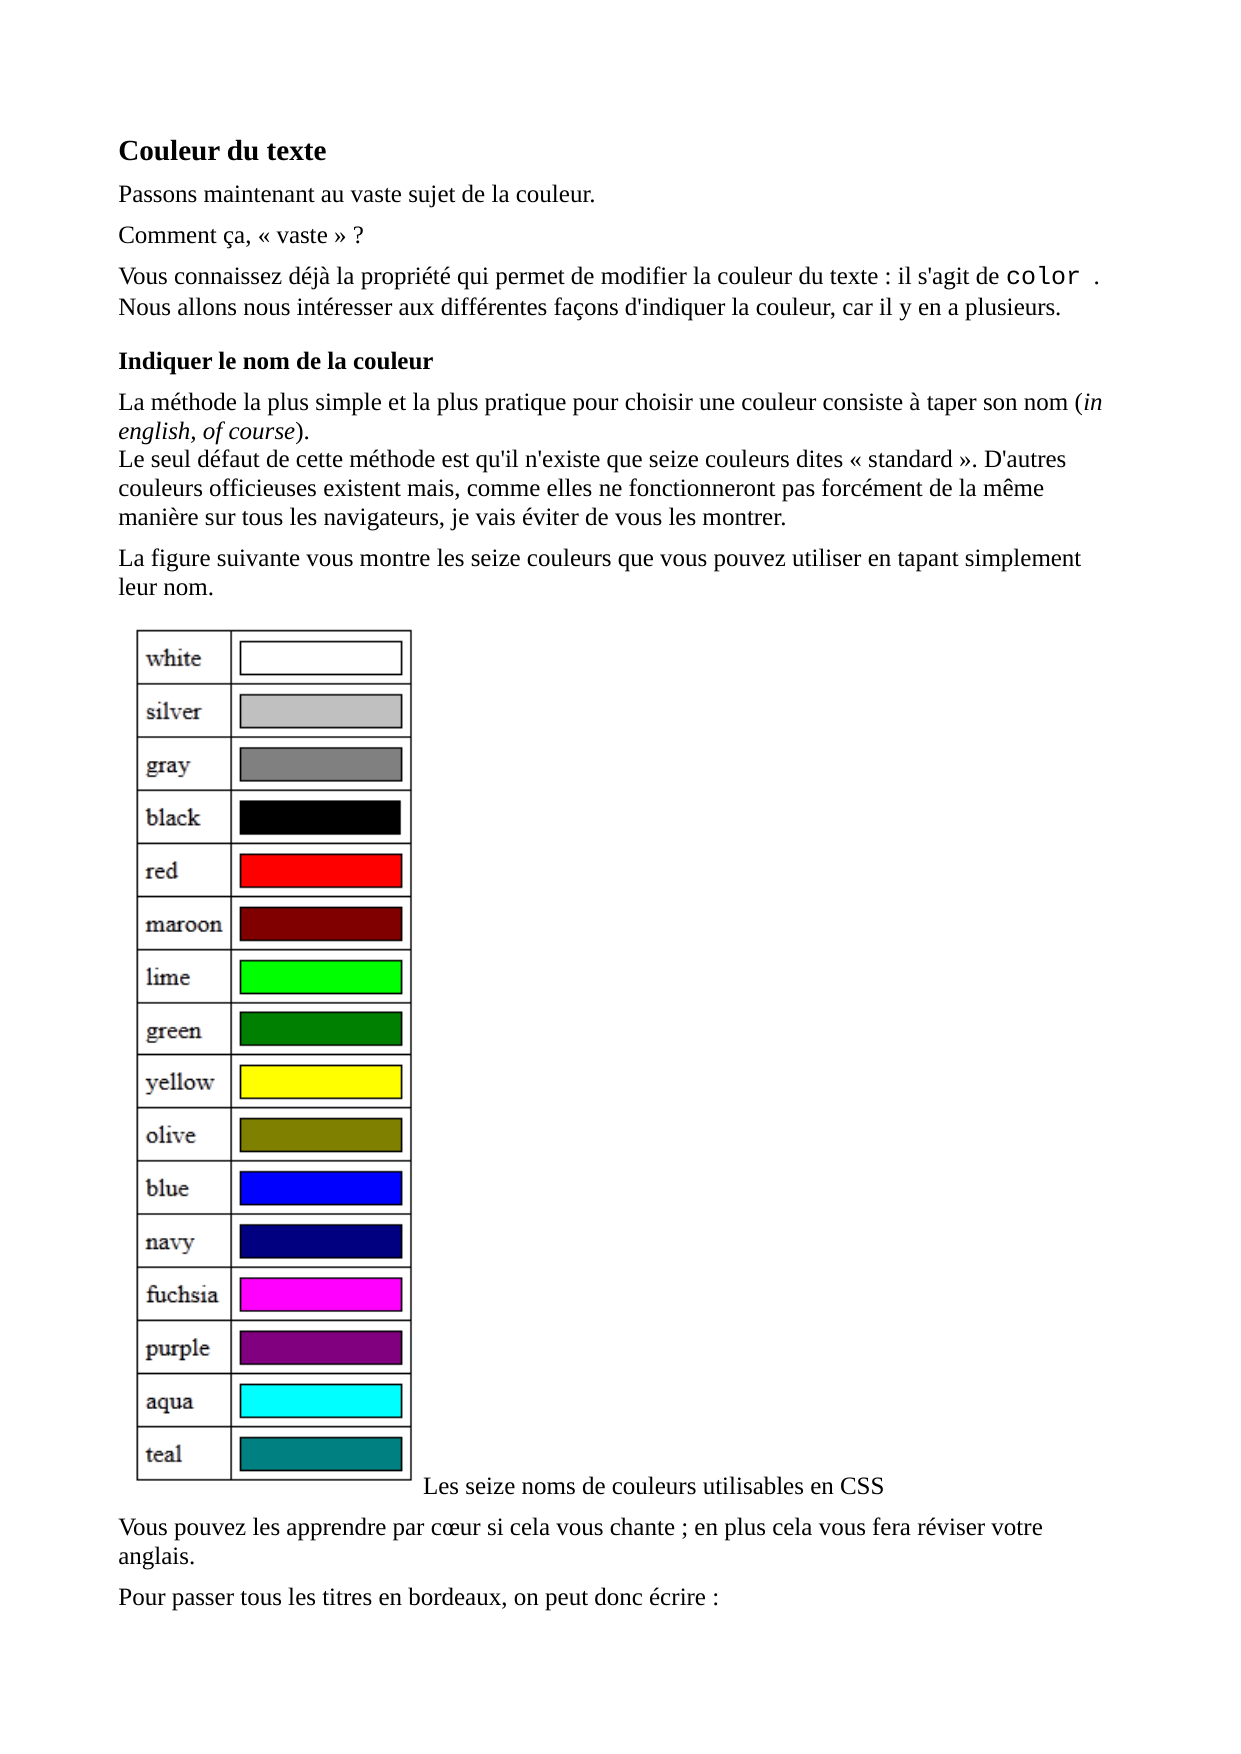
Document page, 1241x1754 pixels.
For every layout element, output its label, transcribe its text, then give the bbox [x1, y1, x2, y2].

text Vous pouvez les apprendre par cœur si cela vous chante ; en plus cela vous fera réviser votre anglais. [118, 1512, 1122, 1570]
text Pour passer tous les titres en bordeaux, on peut donc écrire : [118, 1582, 1122, 1611]
text Vous connaissez déjà la propriété qui permet de modifier la couleur du texte : il s'agit de color . Nous allons nous intéresser aux différentes façons d'indiquer la couleur, car il y en a plusieurs. [118, 261, 1122, 321]
subtitle Couleur du texte [118, 133, 1122, 166]
picture [118, 613, 423, 1495]
text La méthode la plus simple et la plus pratique pour choisir une couleur consiste à taper son nom (in english, of course). Le seul défaut de cette méthode est qu'il n'existe que seize couleurs dites « standard ». D'autres couleurs officieuses existent mais, comme elles ne fonctionneront pas forcément de la même manière sur tous les navigateurs, je vais éviter de vous les montrer. [118, 387, 1122, 531]
subtitle Indiquer le nom de la couleur [118, 346, 1122, 374]
text Comment ça, « vaste » ? [118, 220, 1122, 249]
text La figure suivante vous montre les seize couleurs que vous pouvez utiliser en tapant simplement leur nom. [118, 543, 1122, 601]
text Les seize noms de couleurs utilisables en CSS [118, 613, 1122, 1500]
text Passons maintenant au vaste sujet de la couleur. [118, 179, 1122, 207]
